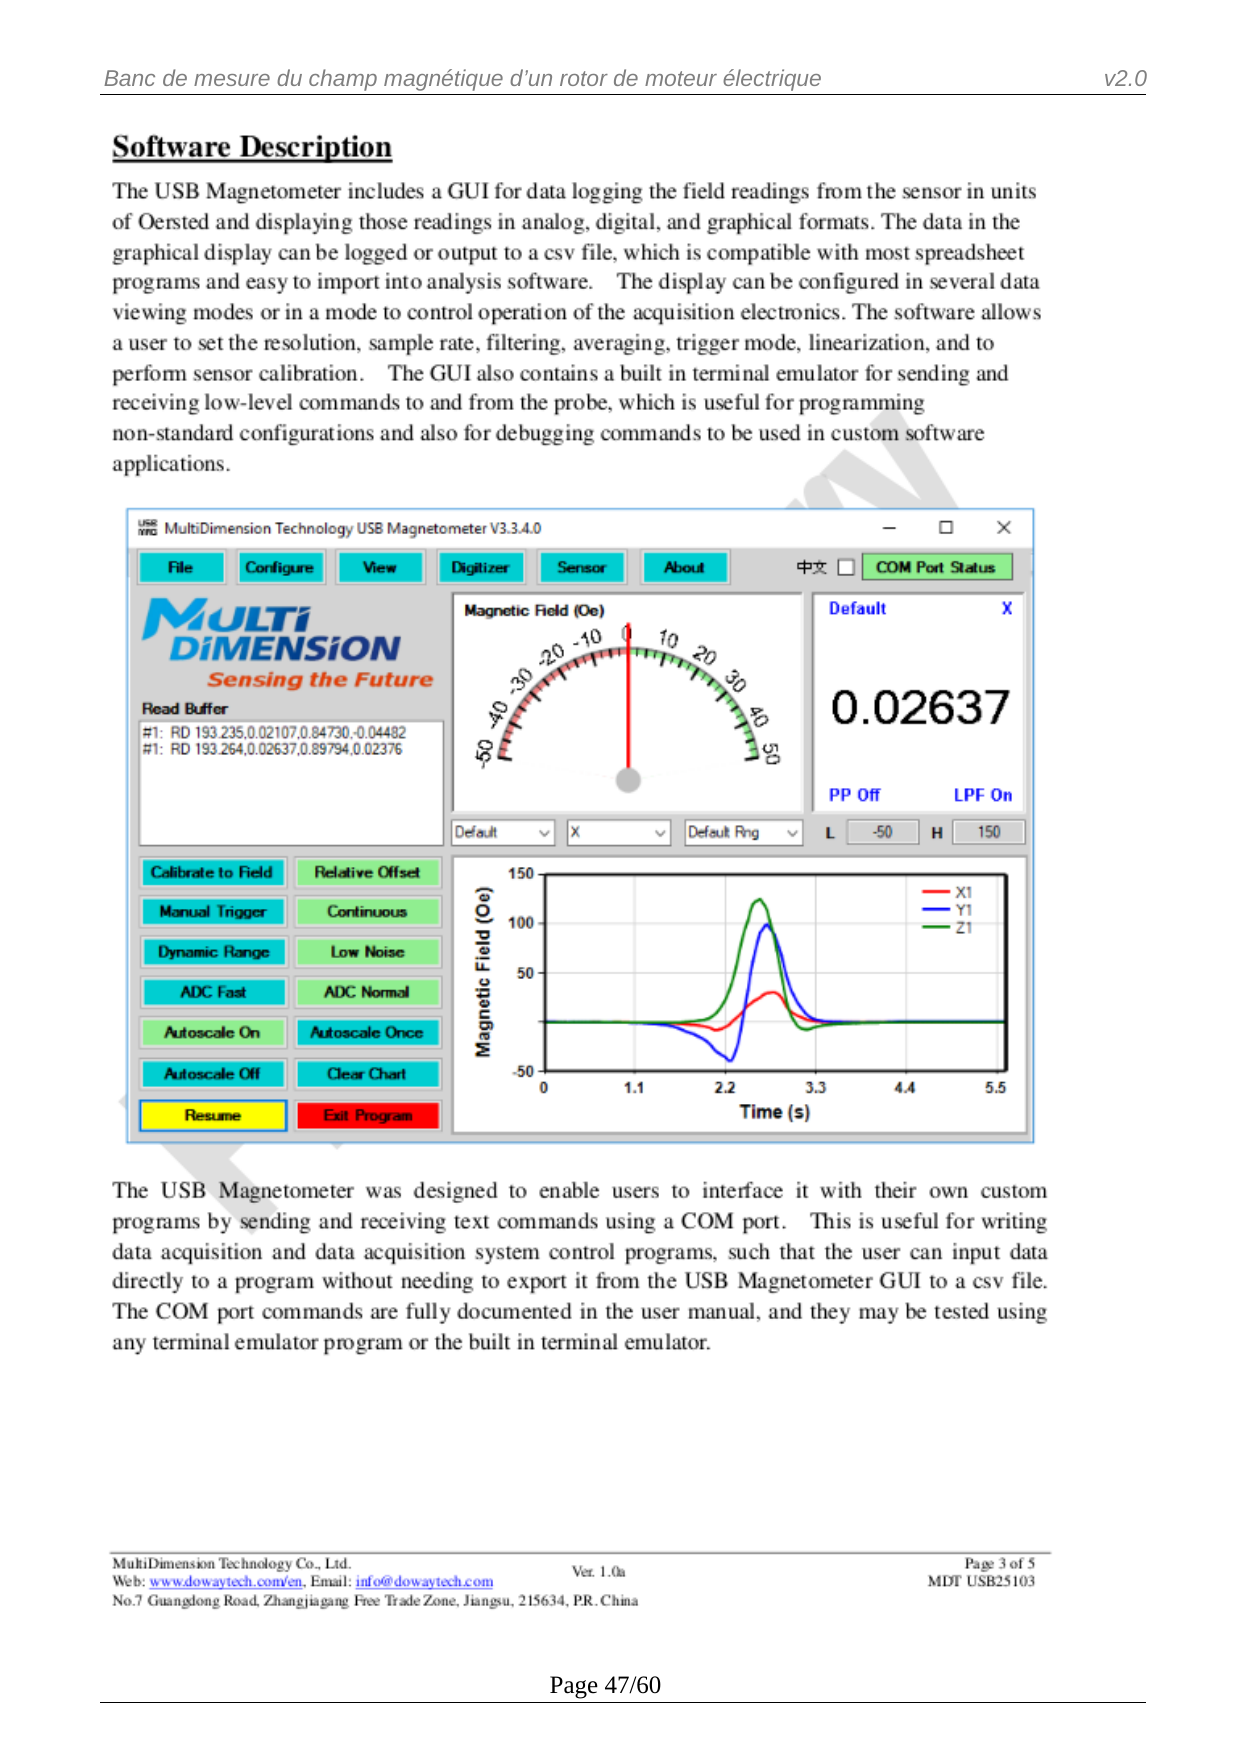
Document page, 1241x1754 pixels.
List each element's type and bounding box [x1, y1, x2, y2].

picture [103, 123, 1057, 1614]
